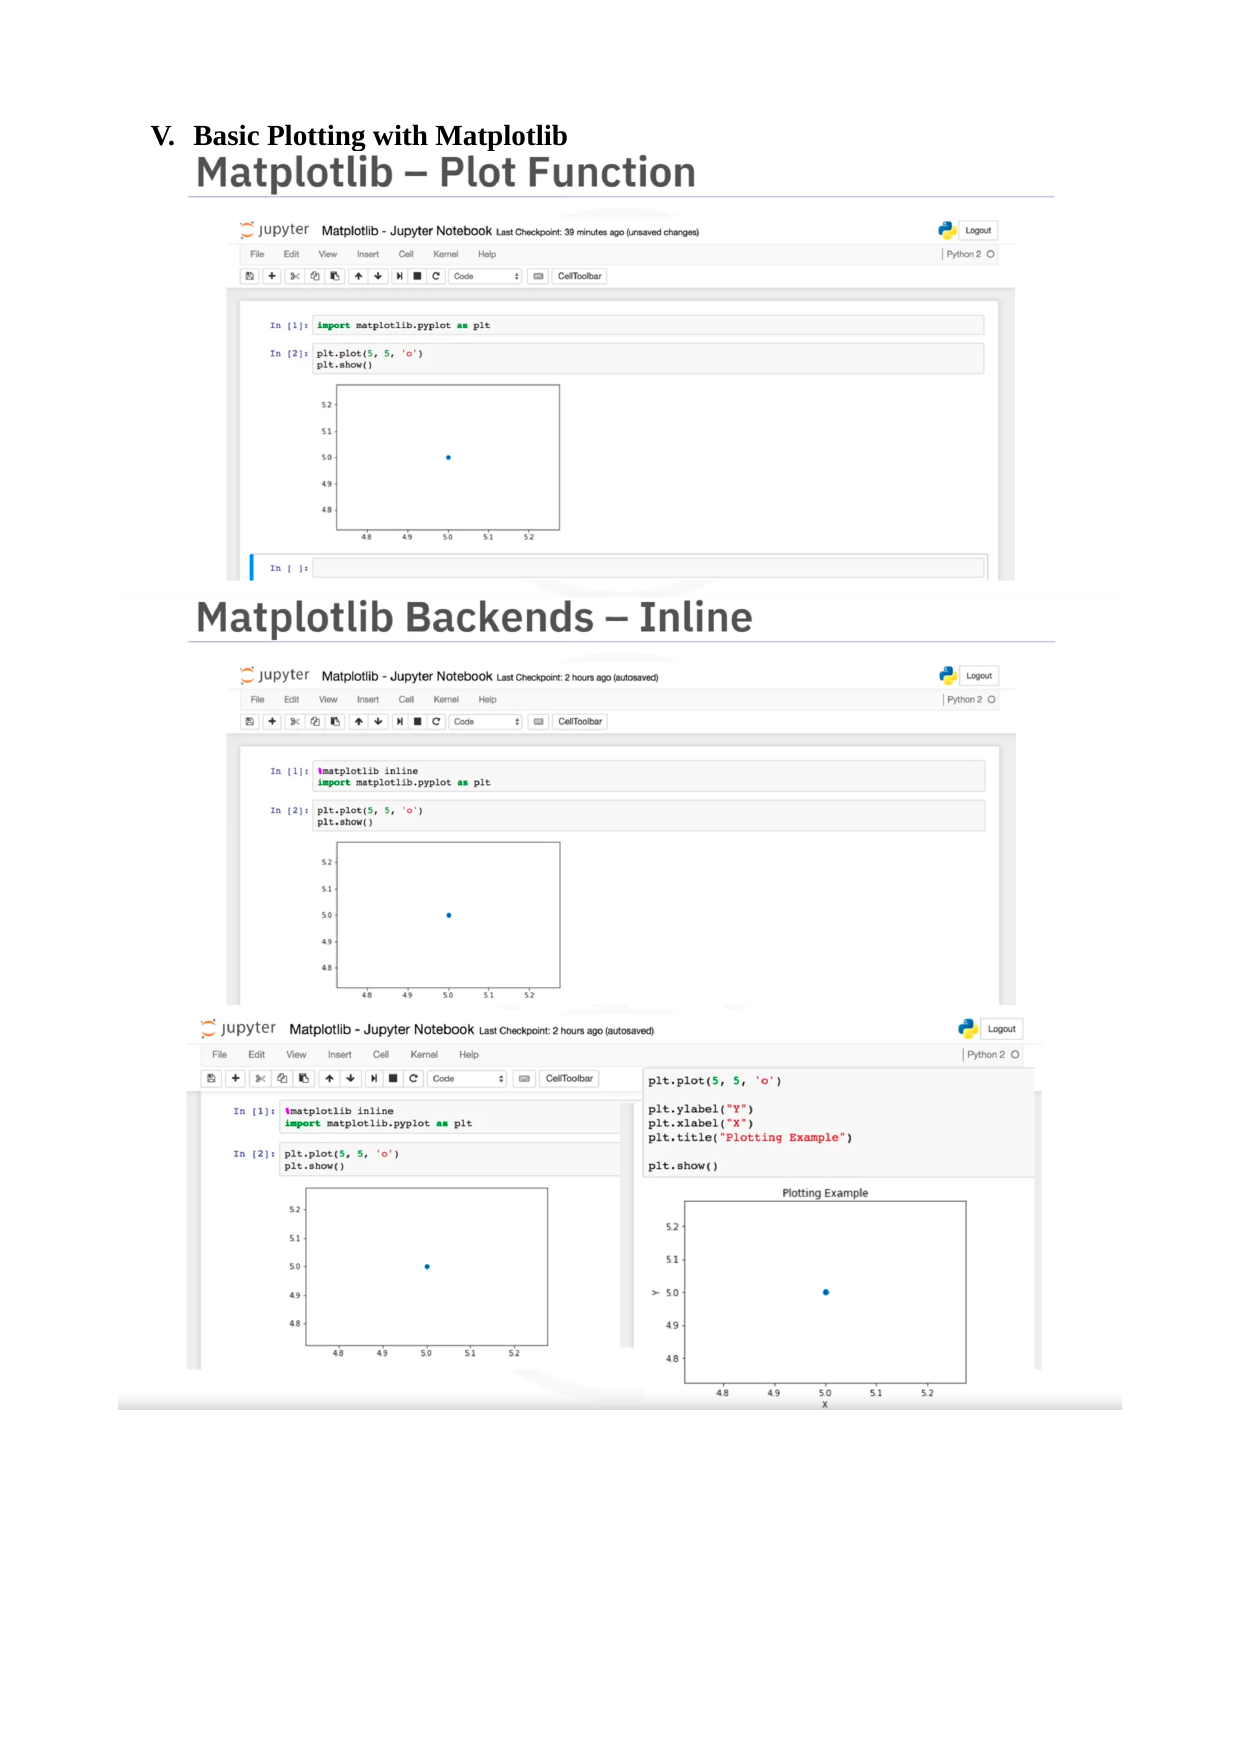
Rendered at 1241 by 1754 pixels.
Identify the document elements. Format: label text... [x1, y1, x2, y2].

list Basic Plotting with Matplotlib [175, 118, 1122, 151]
picture [118, 151, 1123, 1410]
